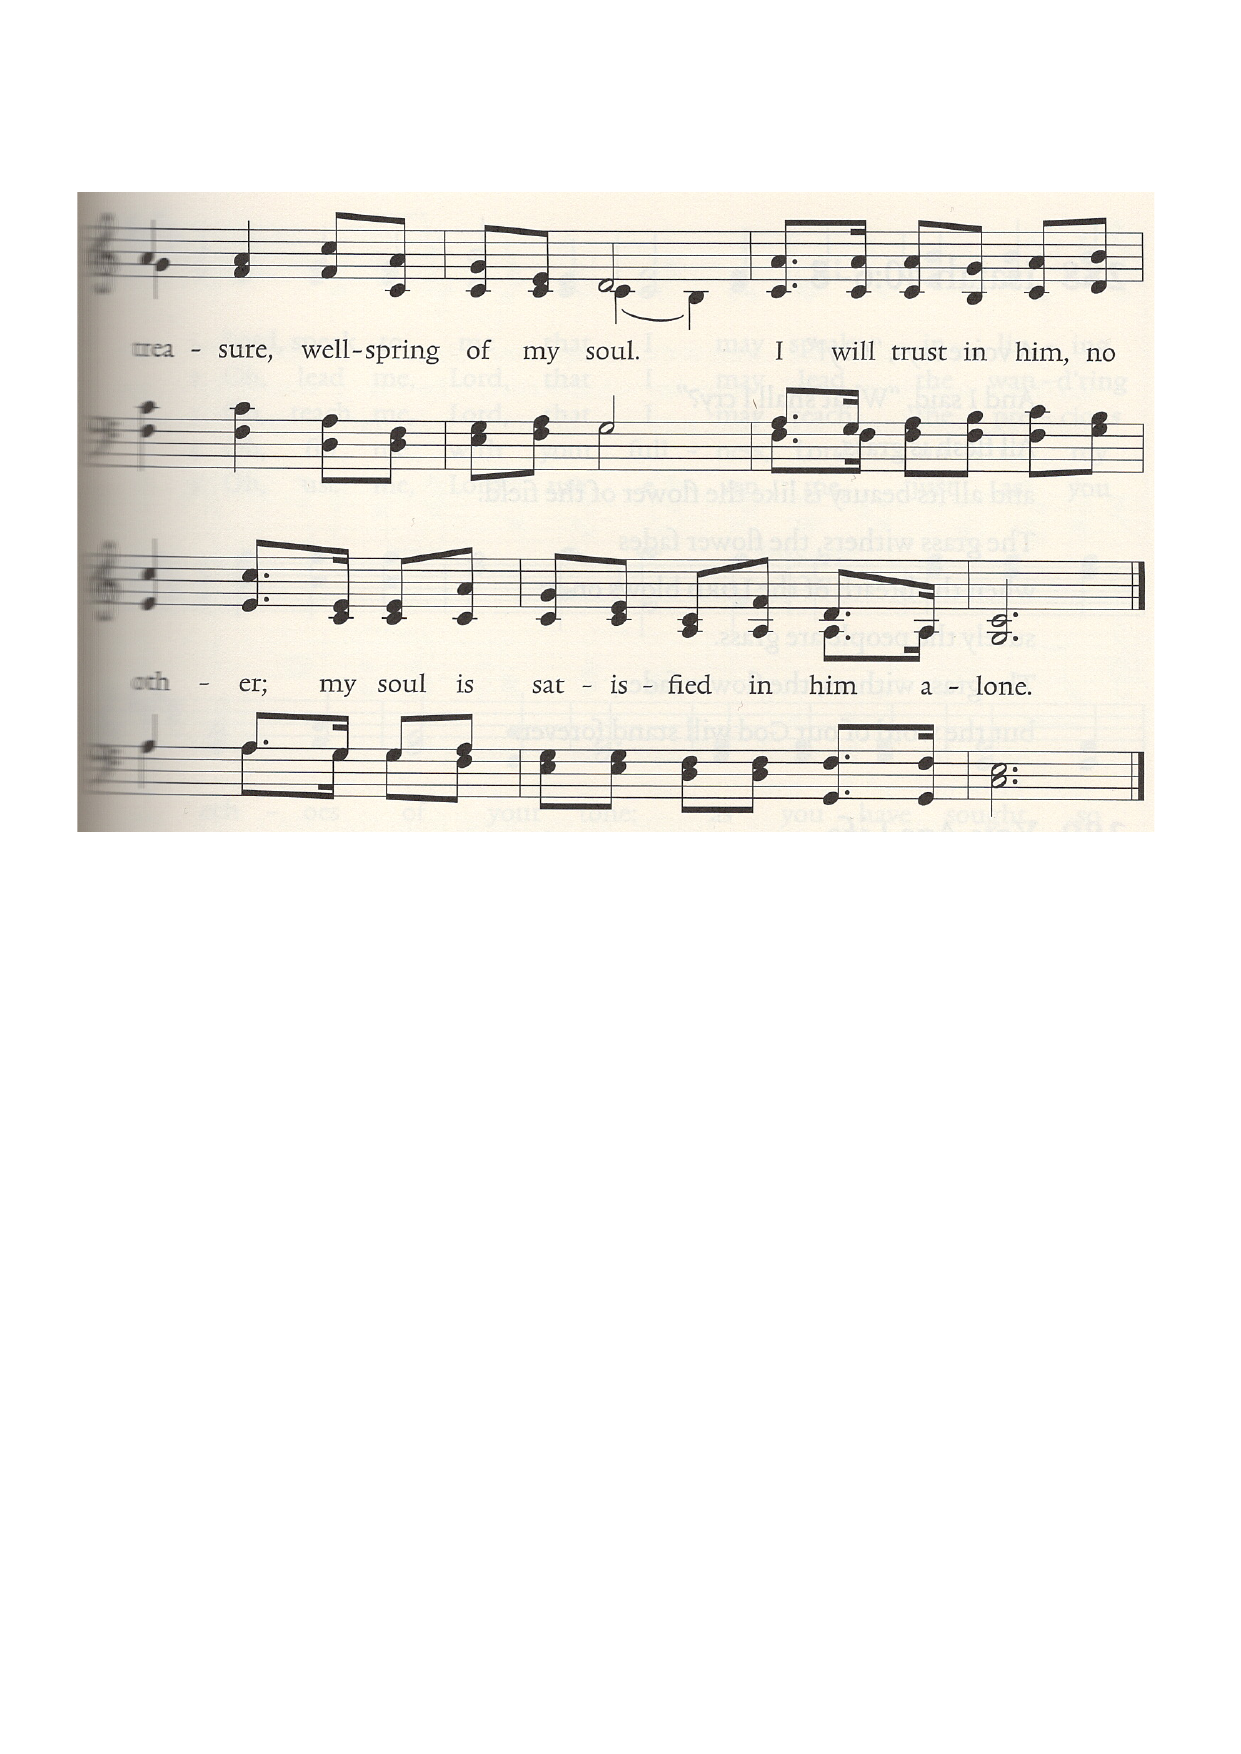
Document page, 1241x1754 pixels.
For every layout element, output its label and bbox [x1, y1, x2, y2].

picture [77, 192, 334, 280]
